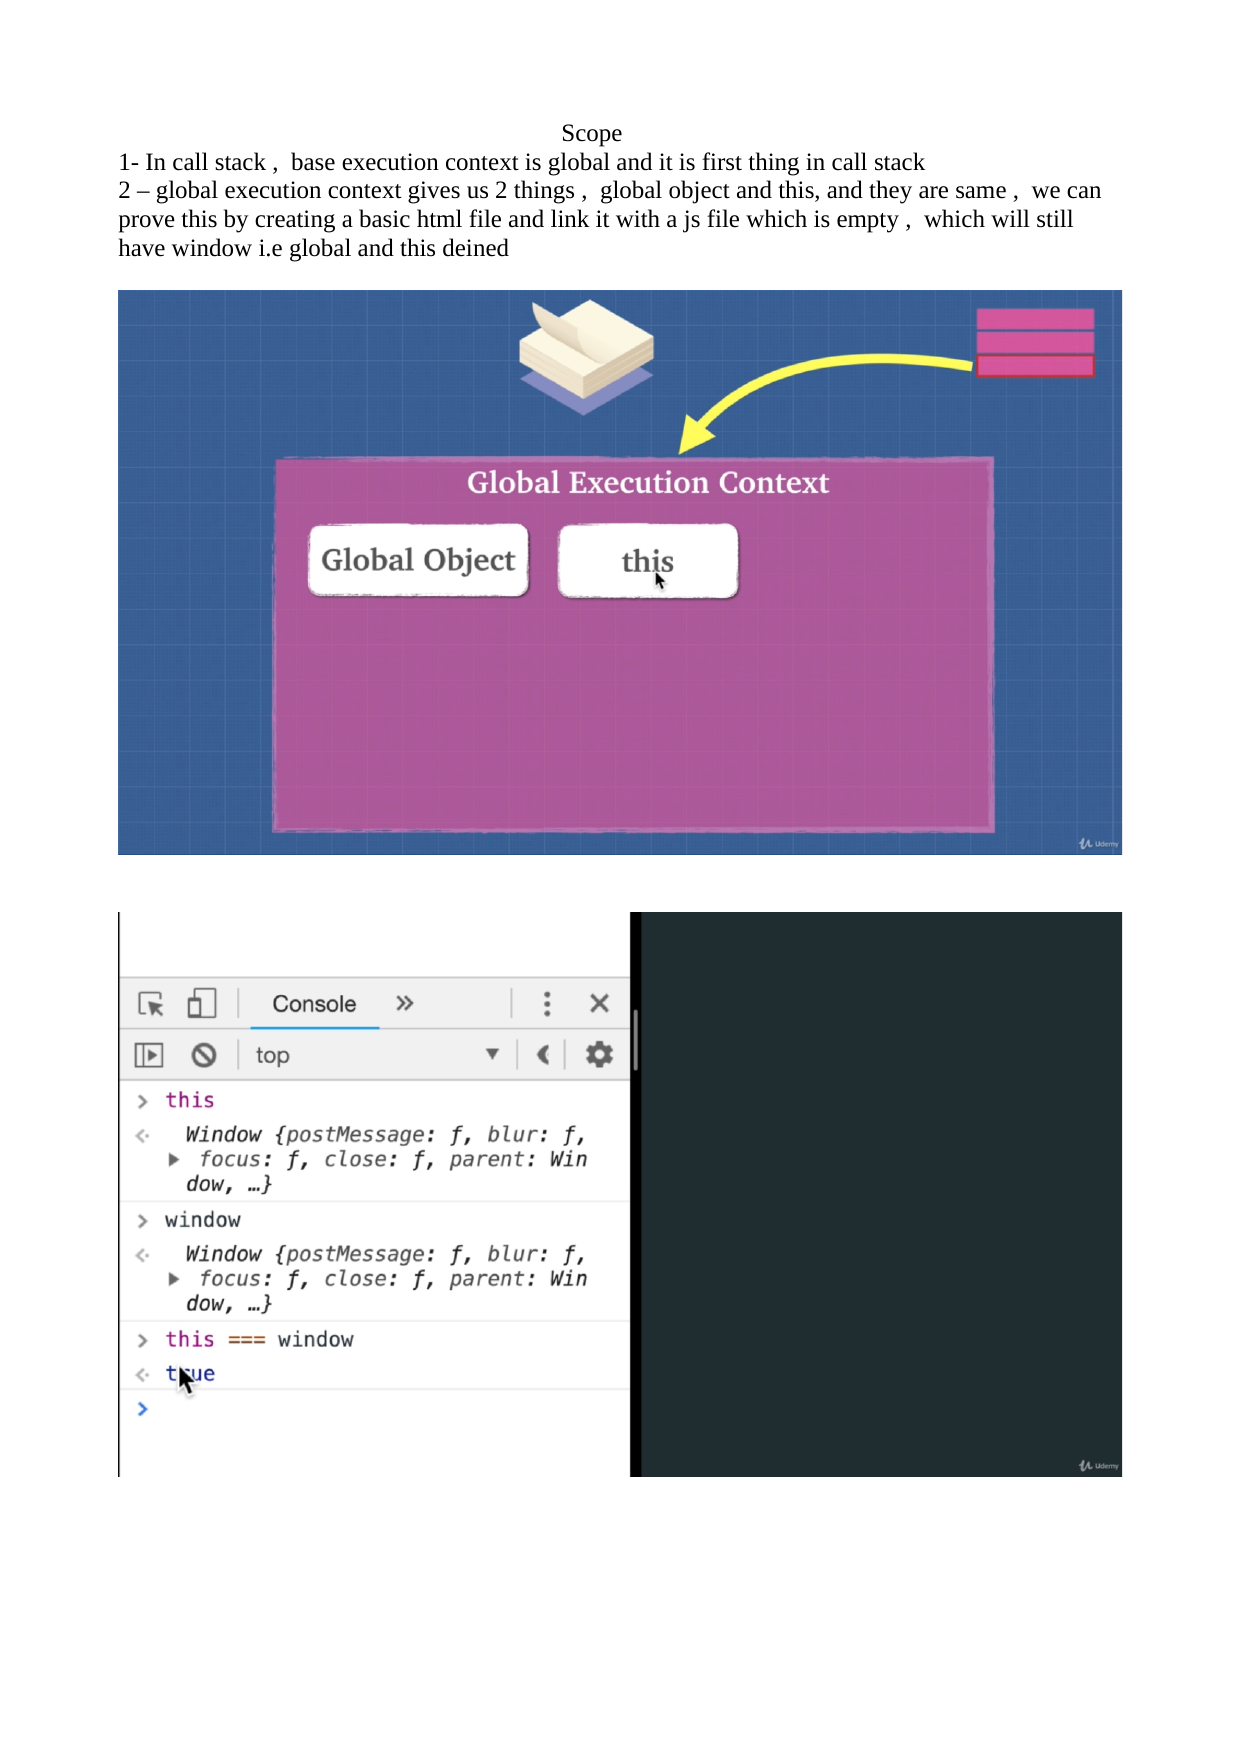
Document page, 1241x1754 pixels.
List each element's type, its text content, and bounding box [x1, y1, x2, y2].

text 2 – global execution context gives us 2 things , global object and this, and they are same , we can prove this by creating a basic html file and link it with a js file which is empty , which will still have window i.e global and this deined [118, 176, 1122, 262]
picture [118, 290, 1123, 855]
text Scope [118, 118, 1122, 147]
picture [118, 912, 1123, 1477]
text 1- In call stack , base execution context is global and it is first thing in call stack [118, 147, 1122, 176]
